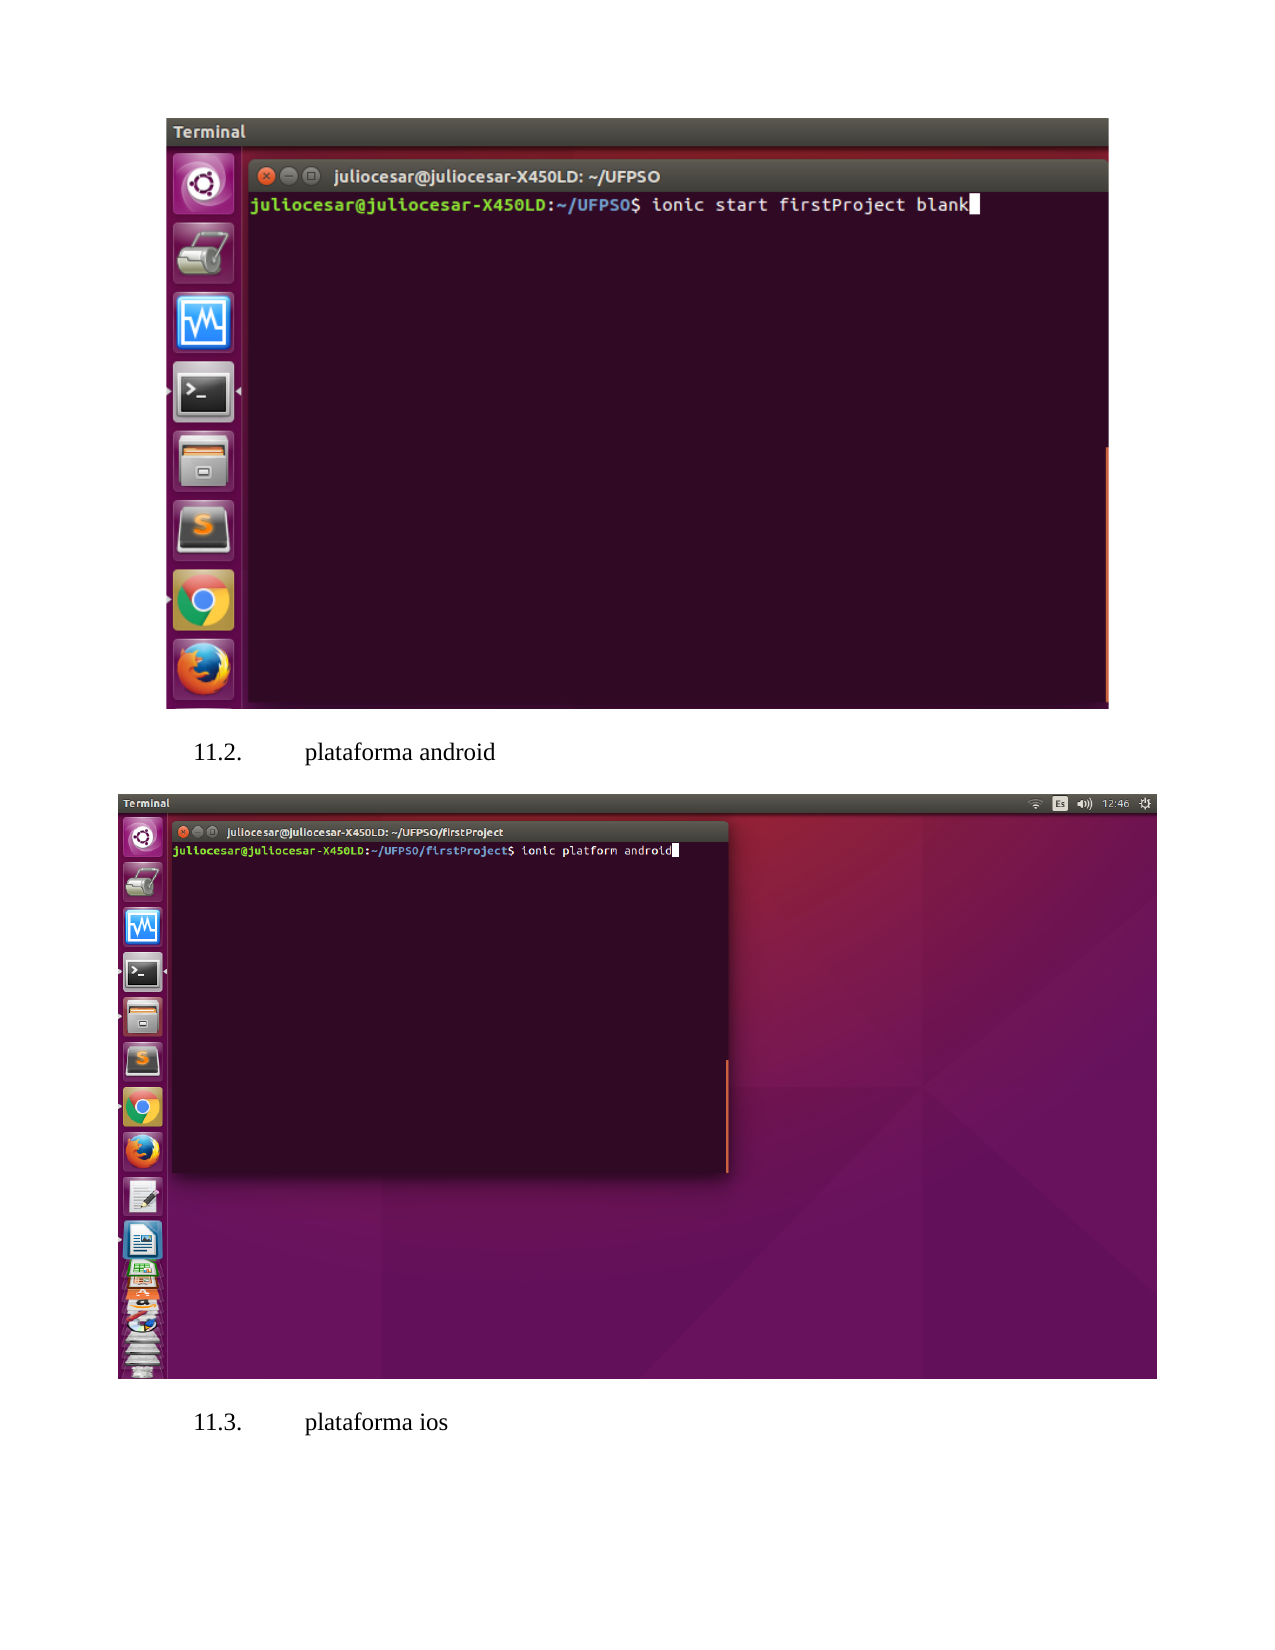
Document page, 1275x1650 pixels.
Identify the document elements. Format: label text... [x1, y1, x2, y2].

list plataforma android [193, 737, 1157, 766]
list plataforma ios [193, 1407, 1157, 1436]
picture [118, 794, 1157, 1379]
